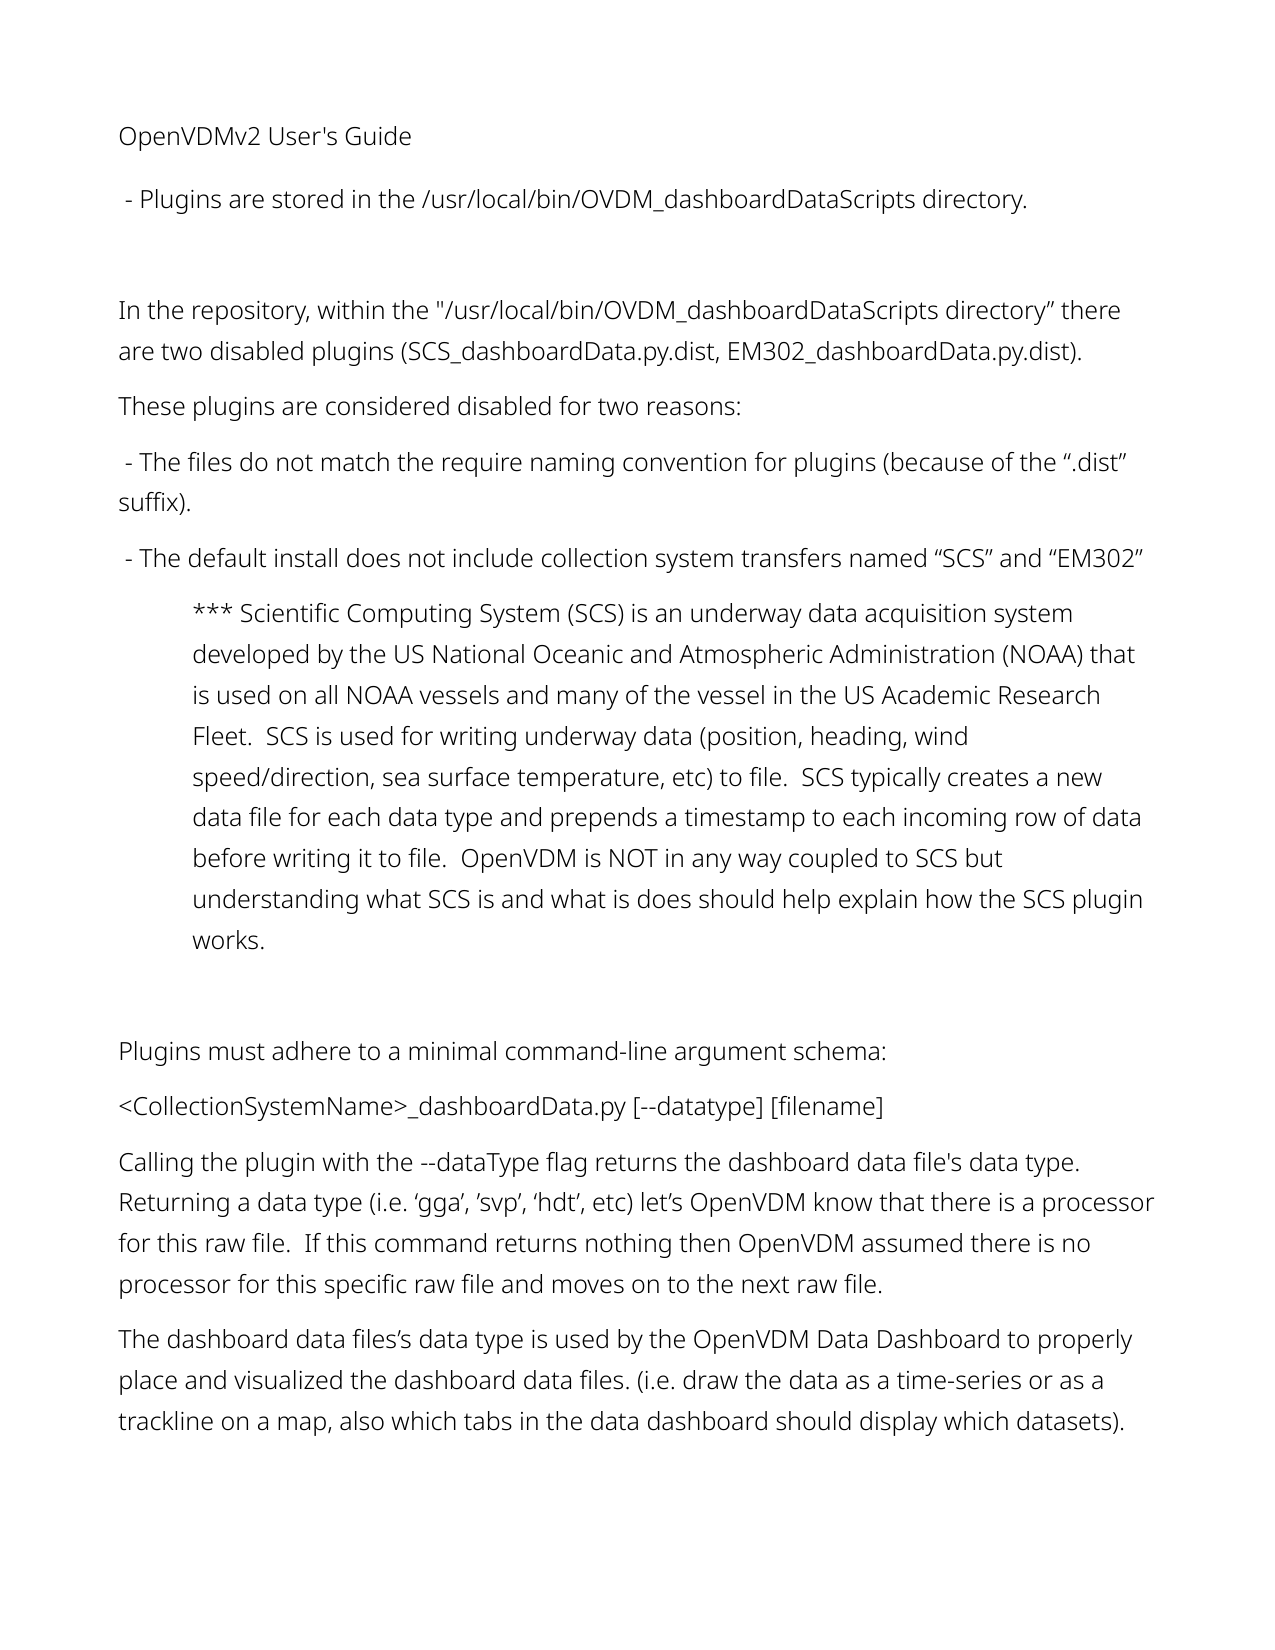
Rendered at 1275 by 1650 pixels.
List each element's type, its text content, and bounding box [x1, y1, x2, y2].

text Calling the plugin with the --dataType flag returns the dashboard data file's data type. Returning a data type (i.e. ‘gga’, ’svp’, ‘hdt’, etc) let’s OpenVDM know that there is a processor for this raw file. If this command returns nothing then OpenVDM assumed there is no processor for this specific raw file and moves on to the next raw file. [118, 1144, 1157, 1301]
text *** Scientific Computing System (SCS) is an underway data acquisition system developed by the US National Oceanic and Atmospheric Administration (NOAA) that is used on all NOAA vessels and many of the vessel in the US Academic Research Fleet. SCS is used for writing underway data (position, heading, wind speed/direction, sea surface temperature, etc) to file. SCS typically creates a new data file for each data type and prepends a timestamp to each incoming row of data before writing it to file. OpenVDM is NOT in any way coupled to SCS but understanding what SCS is and what is does should help explain how the SCS plugin works. [192, 596, 1157, 957]
text In the repository, within the "/usr/local/bin/OVDM_dashboardDataScripts directory” there are two disabled plugins (SCS_dashboardData.py.dist, EM302_dashboardData.py.dist). [118, 292, 1157, 367]
text - The files do not match the require naming convention for plugins (because of the “.dist” suffix). [118, 444, 1157, 519]
text These plugins are considered disabled for two reasons: [118, 389, 1157, 423]
text - Plugins are stored in the /usr/local/bin/OVDM_dashboardDataScripts directory. [118, 182, 1157, 216]
text - The default install does not include collection system transfers named “SCS” and “EM302” [118, 540, 1157, 574]
text The dashboard data files’s data type is used by the OpenVDM Data Dashboard to properly place and visualized the dashboard data files. (i.e. draw the data as a time-series or as a trackline on a map, also which tabs in the data dashboard should display which datasets). [118, 1322, 1157, 1438]
text <CollectionSystemName>_dashboardData.py [--datatype] [filename] [118, 1089, 1157, 1123]
text Plugins must adhere to a minimal command-line argument schema: [118, 1033, 1157, 1067]
